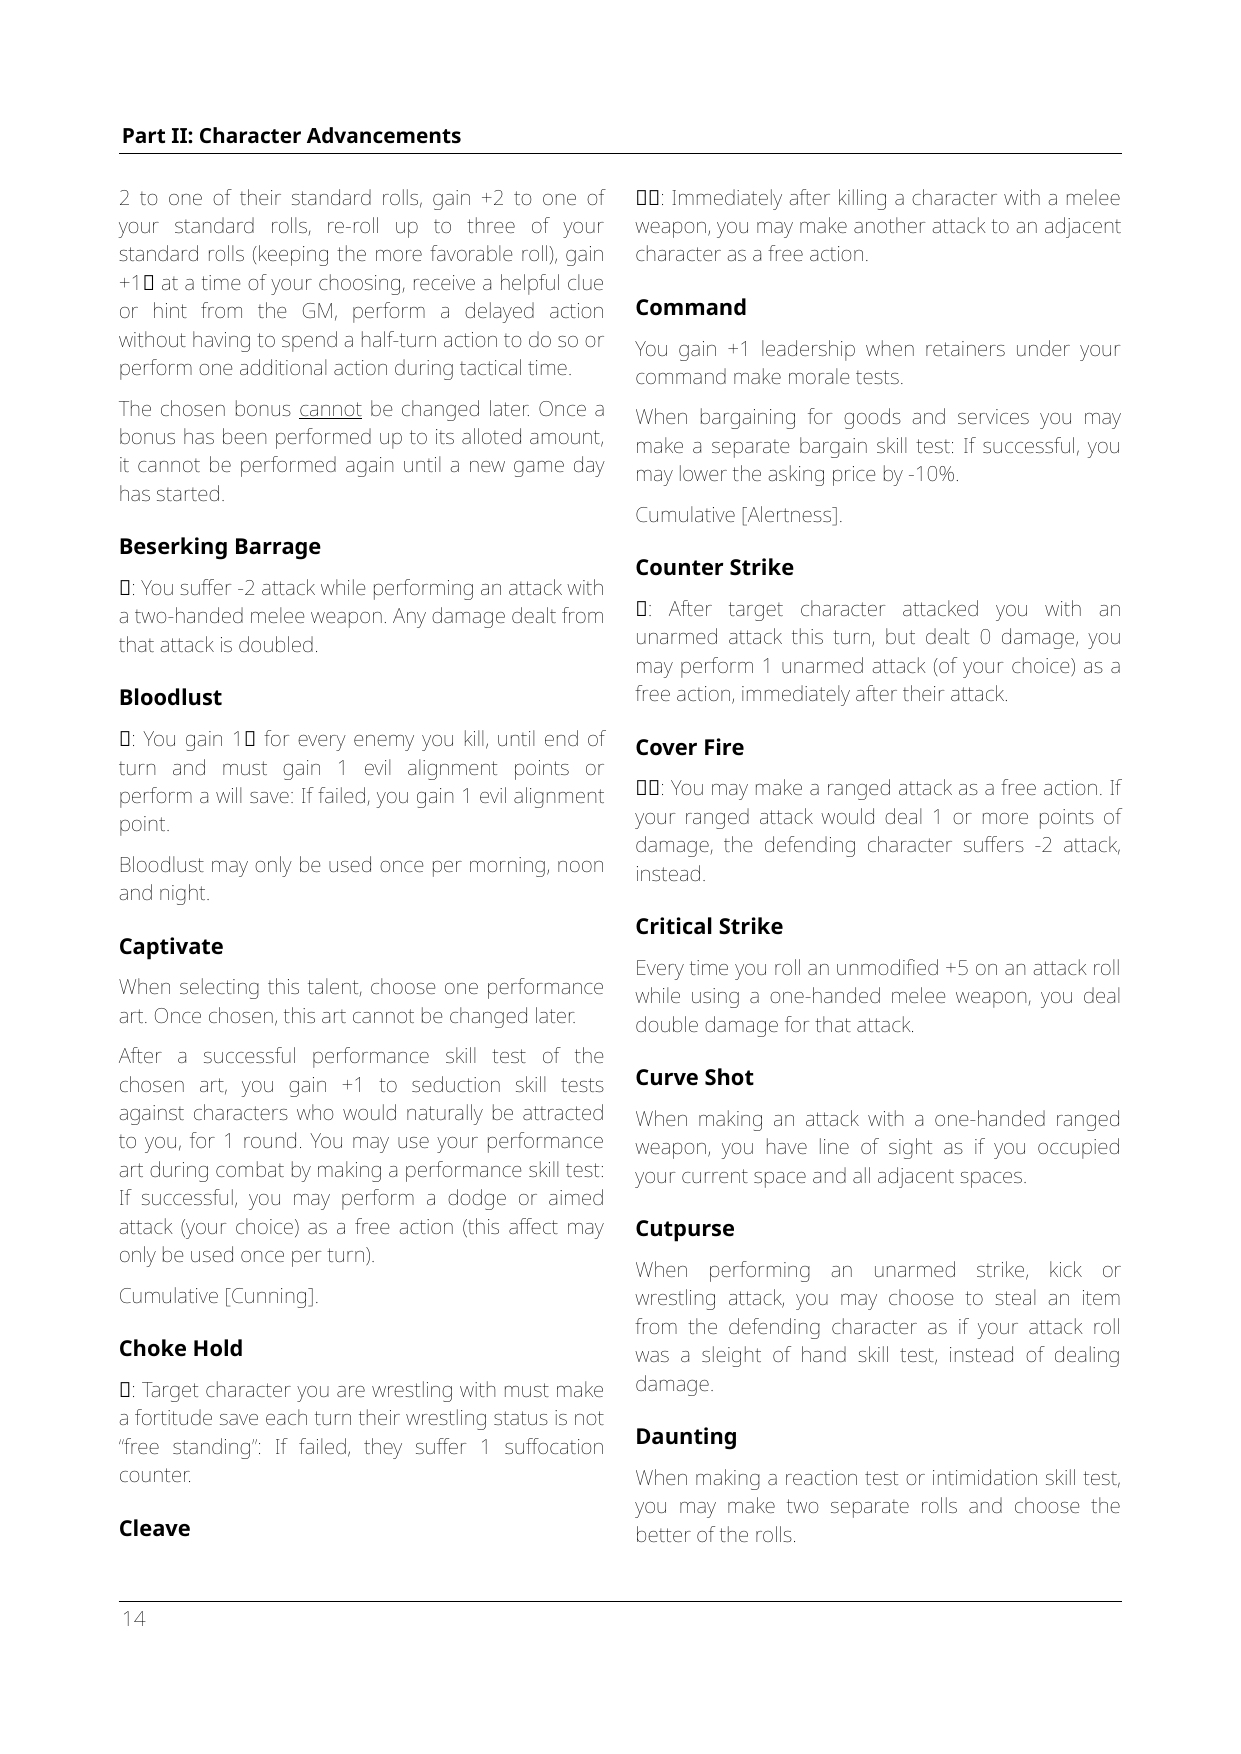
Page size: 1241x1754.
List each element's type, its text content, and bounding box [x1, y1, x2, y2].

text Bloodlust [118, 682, 605, 712]
text Cover Fire [635, 732, 1122, 761]
text -2 to one of their standard rolls, gain +2 to one of your standard rolls, re-roll up to three of your standard rolls (keeping the more favorable roll), gain +1 at a time of your choosing, receive a helpful clue or hint from the GM, perform a delayed action without having to spend a half-turn action to do so or perform one additional action during tactical time. [118, 183, 605, 382]
text Bloodlust may only be used once per morning, noon and night. [118, 850, 605, 907]
text When selecting this talent, choose one performance art. Once chosen, this art cannot be changed later. [118, 972, 605, 1029]
text : You gain 1 for every enemy you kill, until end of turn and must gain 1 evil alignment points or perform a will save: If failed, you gain 1 evil alignment point. [118, 724, 605, 838]
text After a successful performance skill test of the chosen art, you gain +1 to seduction skill tests against characters who would naturally be attracted to you, for 1 round. You may use your performance art during combat by making a performance skill test: If successful, you may perform a dodge or aimed attack (your choice) as a free action (this affect may only be used once per turn). [118, 1041, 605, 1269]
text Command [635, 292, 1122, 322]
text Curve Shot [635, 1062, 1122, 1092]
text Daunting [635, 1421, 1122, 1451]
text Cutpurse [635, 1213, 1122, 1243]
text : Immediately after killing a character with a melee weapon, you may make another attack to an adjacent character as a free action. [635, 183, 1122, 268]
text Cumulative [Cunning]. [118, 1281, 605, 1309]
text : You may make a ranged attack as a free action. If your ranged attack would deal 1 or more points of damage, the defending character suffers -2 attack, instead. [635, 773, 1122, 887]
text Cleave [118, 1513, 605, 1542]
text Choke Hold [118, 1333, 605, 1363]
text Captivate [118, 931, 605, 961]
text When making an attack with a one-handed ranged weapon, you have line of sight as if you occupied your current space and all adjacent spaces. [635, 1104, 1122, 1189]
text Cumulative [Alertness]. [635, 500, 1122, 528]
text Beserking Barrage [118, 531, 605, 561]
text : You suffer -2 attack while performing an attack with a two-handed melee weapon. Any damage dealt from that attack is doubled. [118, 573, 605, 658]
text You gain +1 leadership when retainers under your command make morale tests. [635, 334, 1122, 391]
text When making a reaction test or intimidation skill test, you may make two separate rolls and choose the better of the rolls. [635, 1463, 1122, 1548]
text : After target character attacked you with an unarmed attack this turn, but dealt 0 damage, you may perform 1 unarmed attack (of your choice) as a free action, immediately after their attack. [635, 594, 1122, 708]
text Critical Strike [635, 911, 1122, 941]
text Every time you roll an unmodified +5 on an attack roll while using a one-handed melee weapon, you deal double damage for that attack. [635, 953, 1122, 1038]
text Counter Strike [635, 552, 1122, 582]
text When performing an unarmed strike, kick or wrestling attack, you may choose to steal an item from the defending character as if your attack roll was a sleight of hand skill test, instead of dealing damage. [635, 1255, 1122, 1397]
text When bargaining for goods and services you may make a separate bargain skill test: If successful, you may lower the asking price by -10%. [635, 402, 1122, 488]
text : Target character you are wrestling with must make a fortitude save each turn their wrestling status is not “free standing”: If failed, they suffer 1 suffocation counter. [118, 1375, 605, 1489]
text The chosen bonus cannot be changed later. Once a bonus has been performed up to its alloted amount, it cannot be performed again until a new game day has started. [118, 394, 605, 507]
